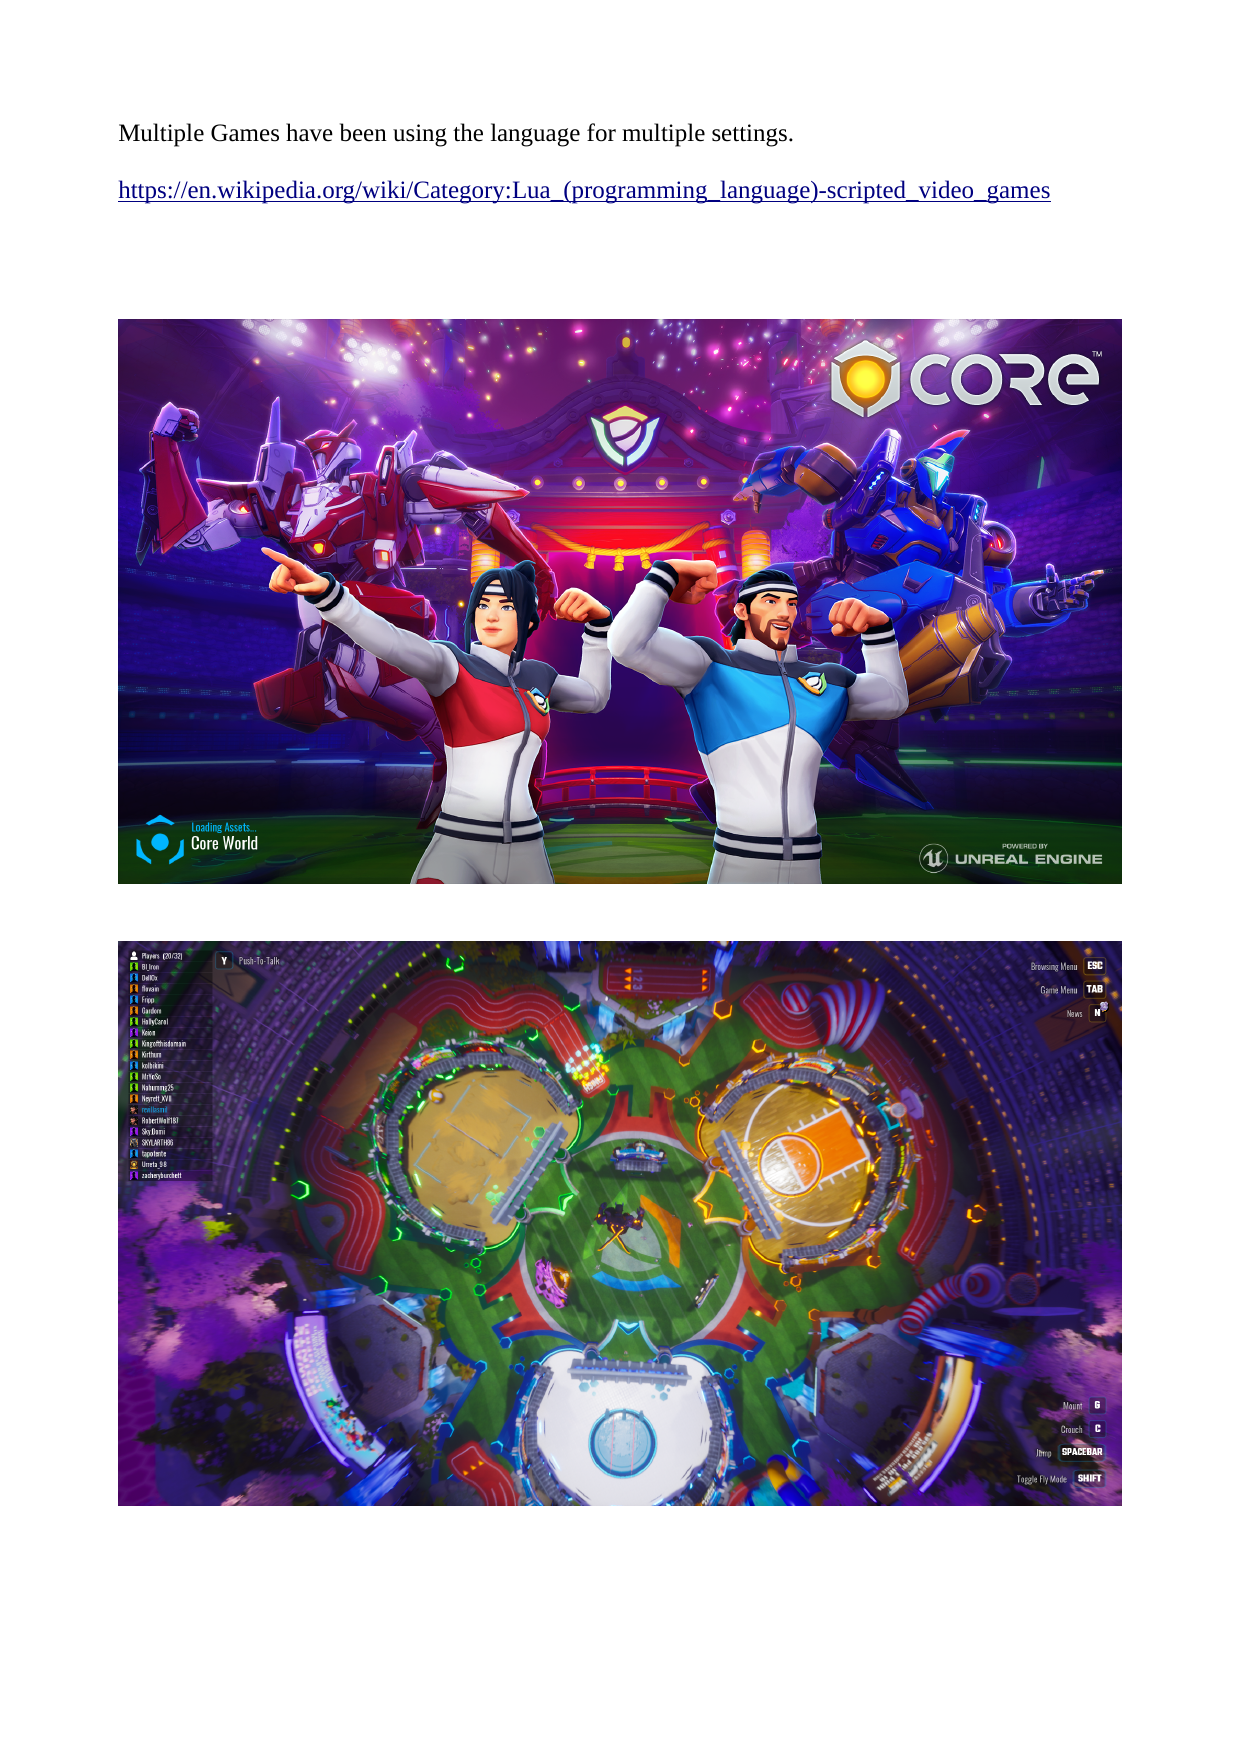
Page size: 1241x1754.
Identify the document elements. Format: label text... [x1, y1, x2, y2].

picture [118, 319, 1122, 884]
text Multiple Games have been using the language for multiple settings. [118, 118, 1122, 147]
picture [118, 941, 1122, 1506]
text https://en.wikipedia.org/wiki/Category:Lua_(programming_language)-scripted_video_games [118, 176, 1122, 204]
